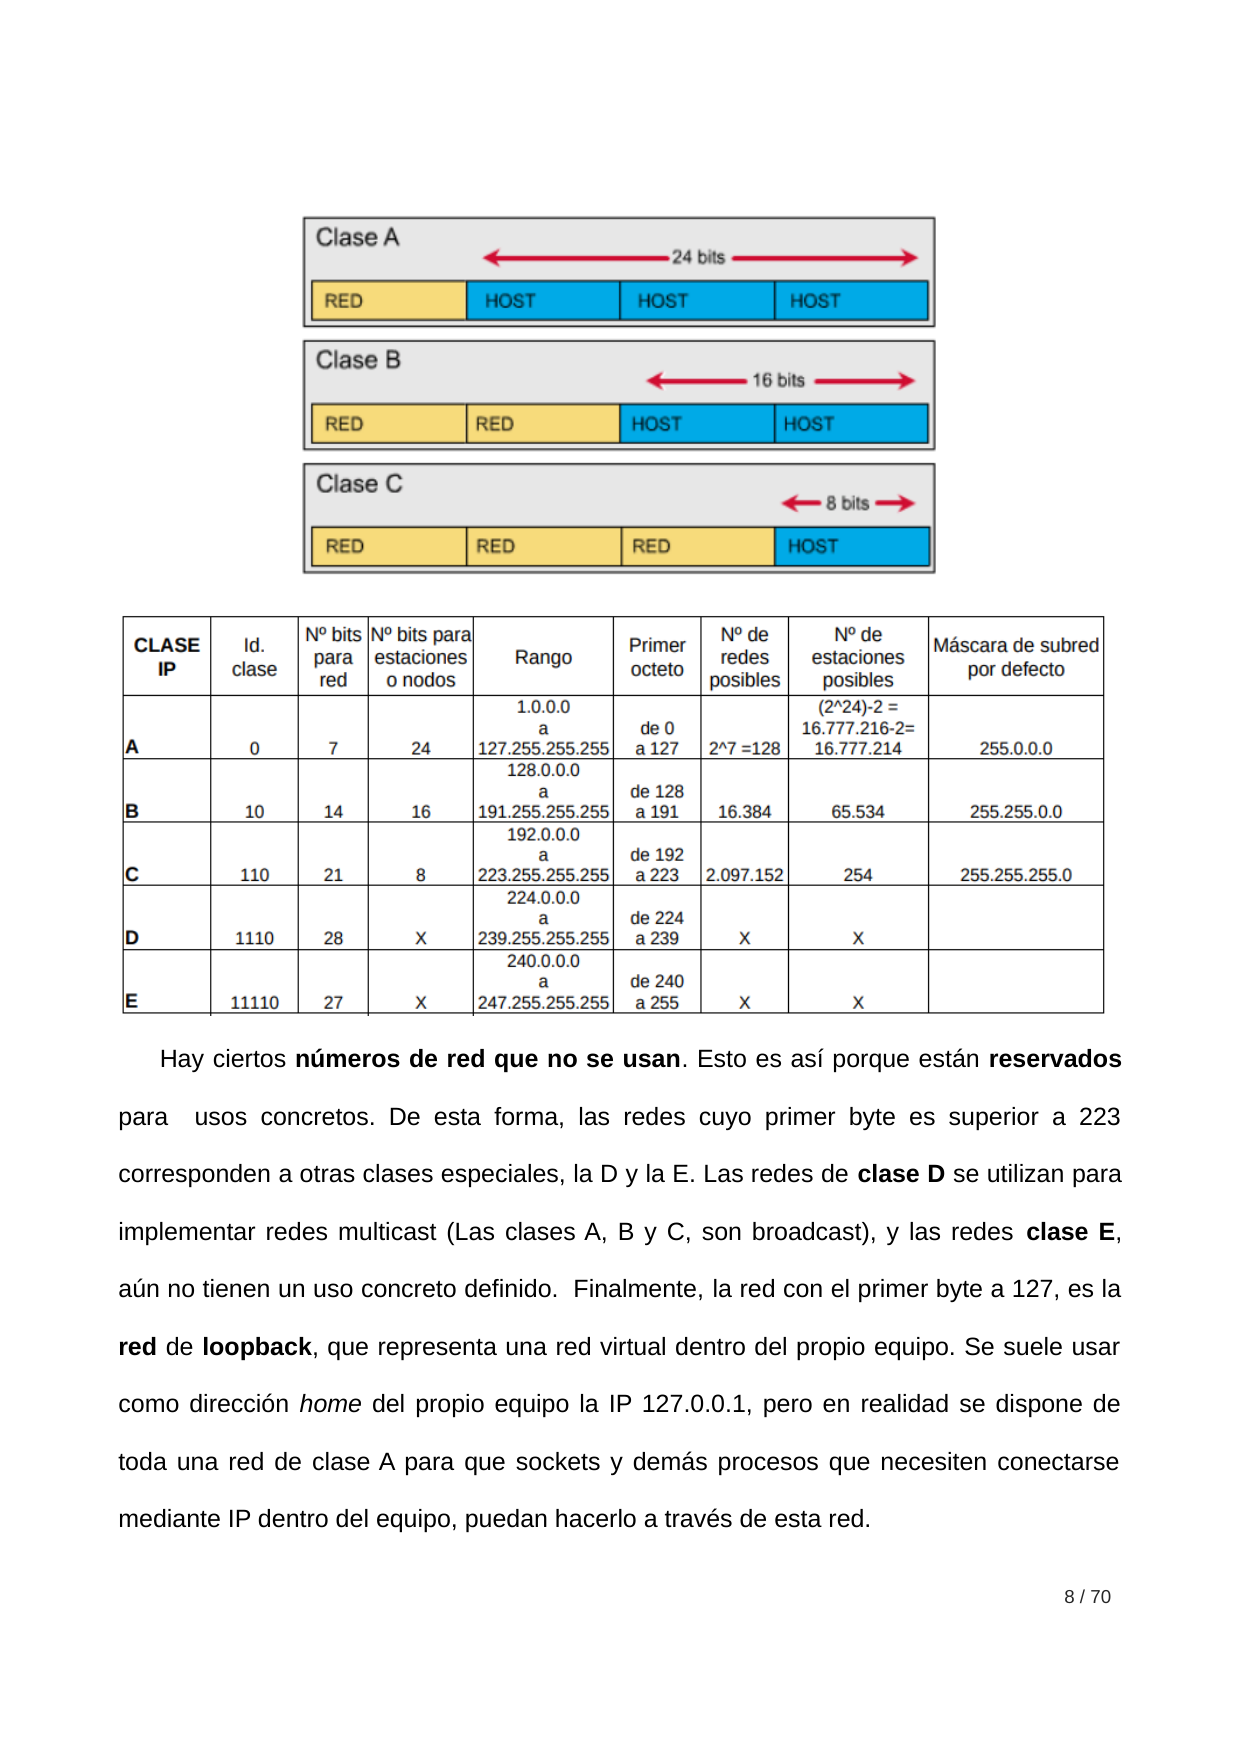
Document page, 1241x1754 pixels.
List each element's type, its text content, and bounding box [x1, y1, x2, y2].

text Hay ciertos números de red que no se usan. Esto es así porque están reservados para usos concretos. De esta forma, las redes cuyo primer byte es superior a 223 corresponden a otras clases especiales, la D y la E. Las redes de clase D se utilizan para implementar redes multicast (Las clases A, B y C, son broadcast), y las redes clase E, aún no tienen un uso concreto definido. Finalmente, la red con el primer byte a 127, es la red de loopback, que representa una red virtual dentro del propio equipo. Se suele usar como dirección home del propio equipo la IP 127.0.0.1, pero en realidad se dispone de toda una red de clase A para que sockets y demás procesos que necesiten conectarse mediante IP dentro del equipo, puedan hacerlo a través de esta red. [118, 1016, 1122, 1533]
picture [118, 609, 1123, 1016]
picture [294, 206, 946, 586]
